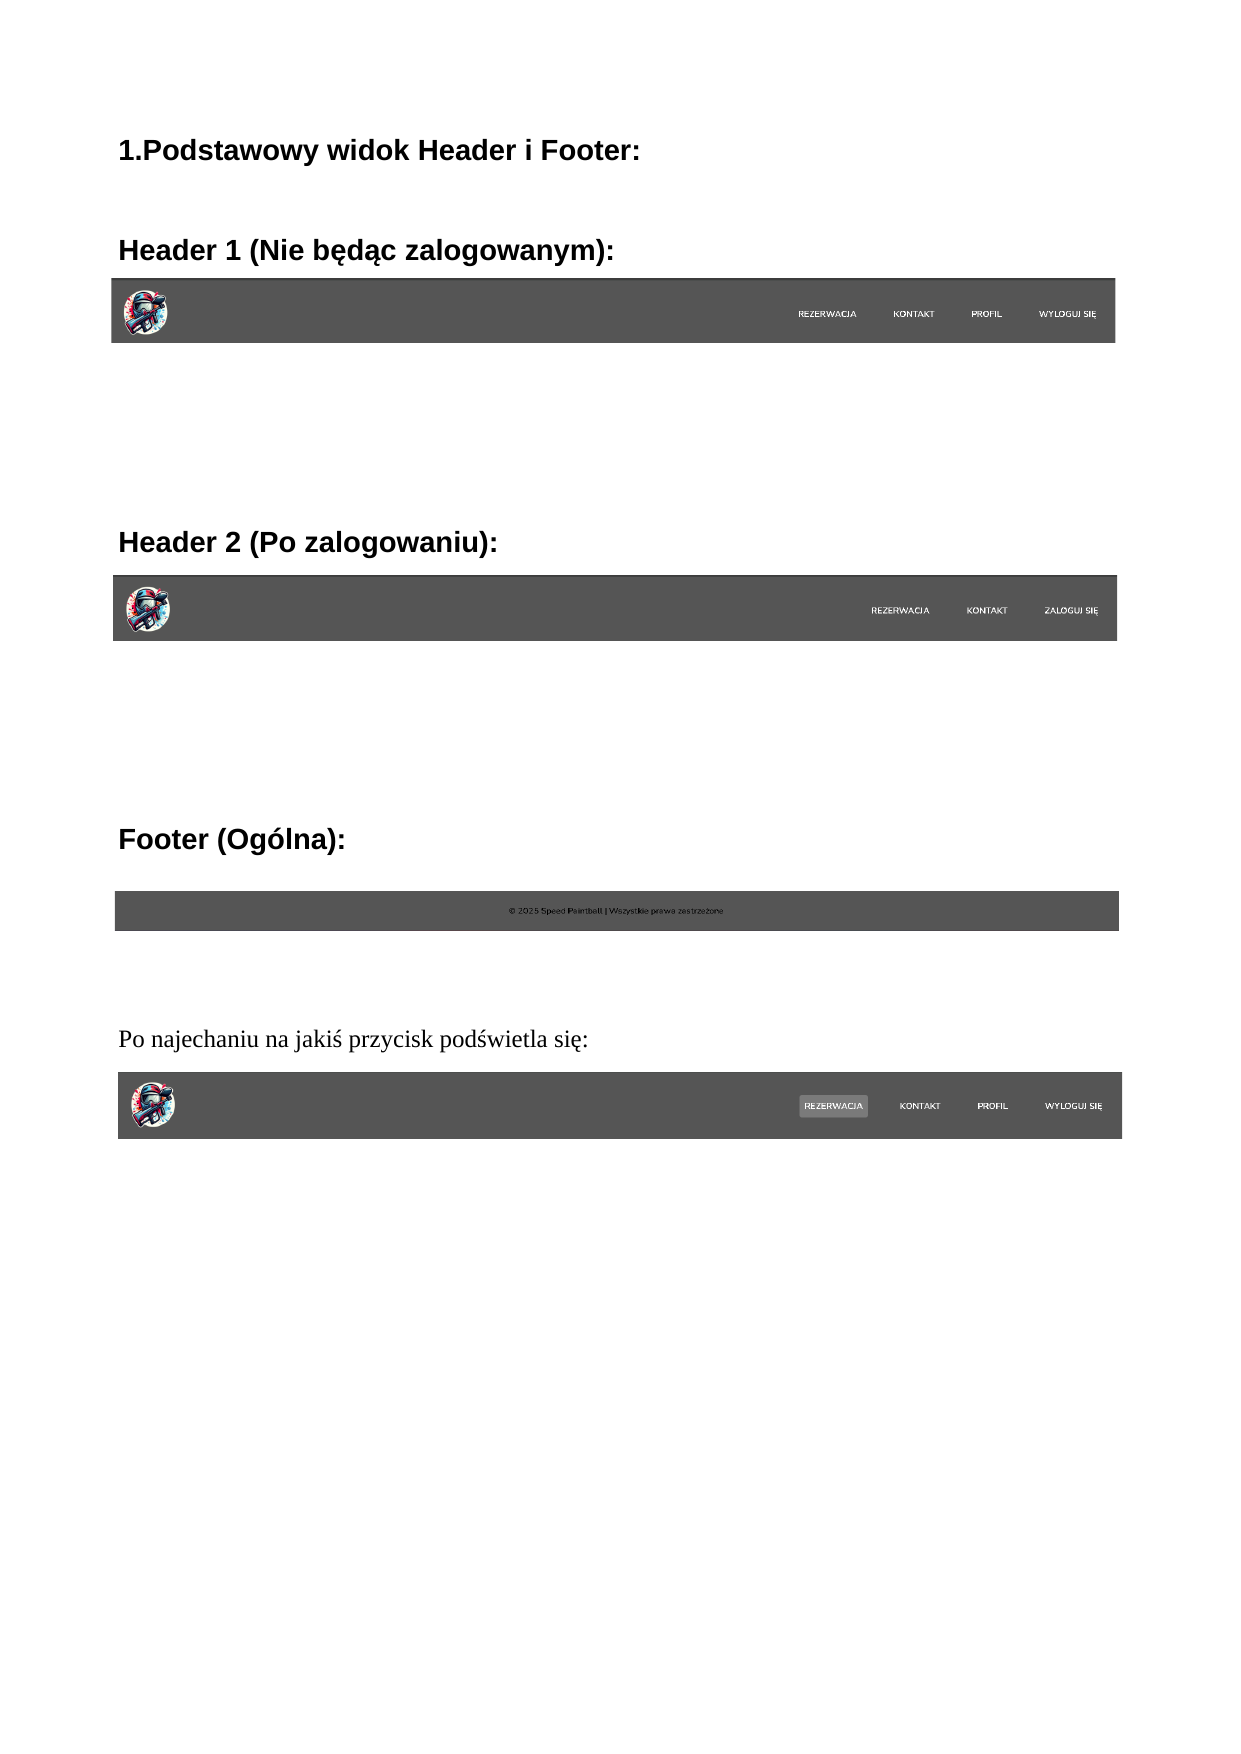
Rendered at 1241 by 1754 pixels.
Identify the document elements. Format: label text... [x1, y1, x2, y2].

subtitle 1.Podstawowy widok Header i Footer: Header 1 (Nie będąc zalogowanym): [118, 133, 1122, 377]
picture [118, 1072, 1123, 1139]
picture [114, 891, 1119, 931]
text Po najechaniu na jakiś przycisk podświetla się: [118, 1024, 1122, 1053]
picture [111, 278, 1116, 343]
picture [113, 575, 1118, 641]
subtitle Header 2 (Po zalogowaniu): [118, 525, 1122, 674]
subtitle Footer (Ogólna): [118, 822, 1122, 964]
